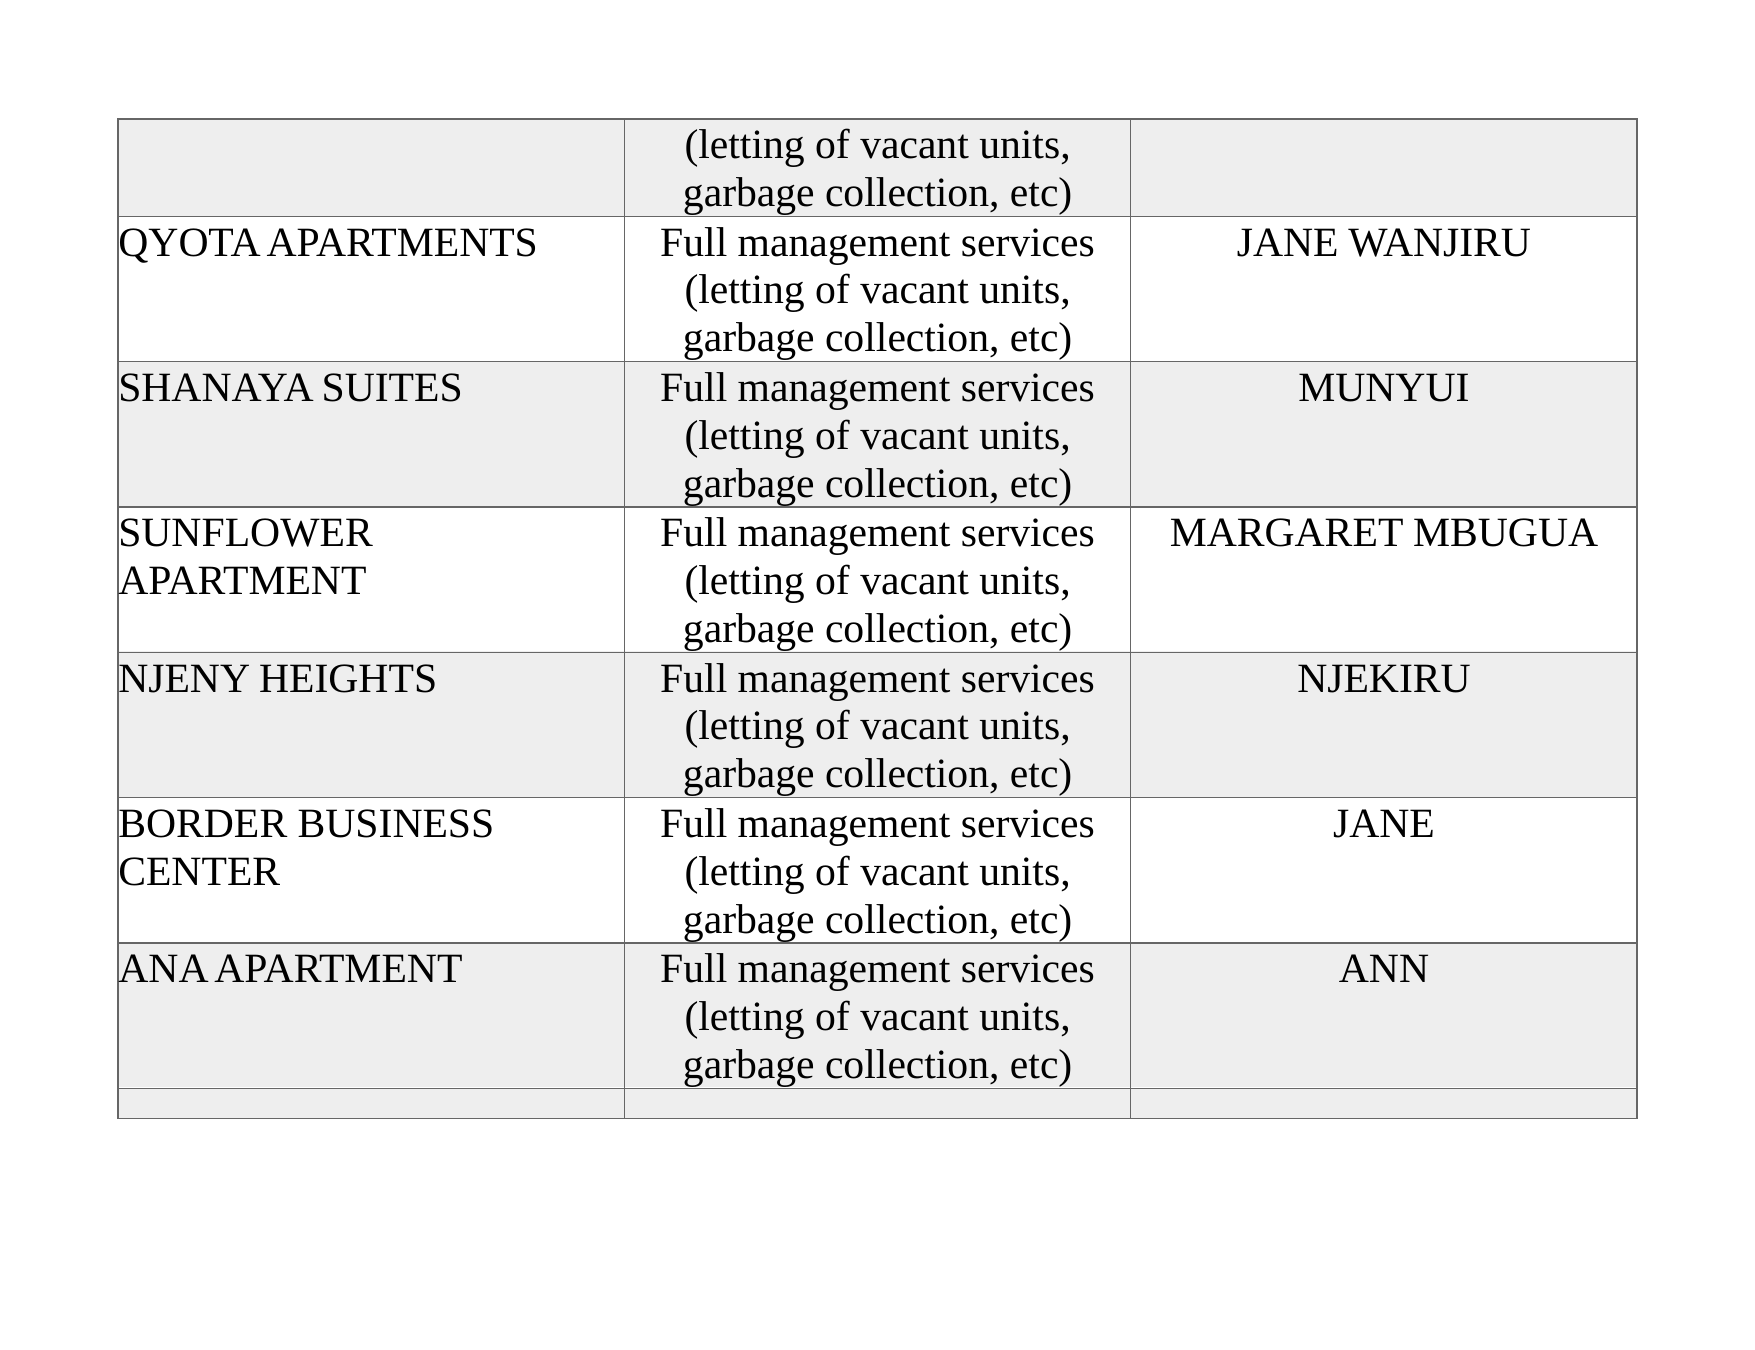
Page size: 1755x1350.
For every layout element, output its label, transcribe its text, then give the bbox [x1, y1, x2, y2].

table_cell [1131, 1089, 1636, 1118]
table_cell [1131, 120, 1636, 216]
table_cell ANN [1131, 944, 1636, 1087]
table_cell NJENY HEIGHTS [119, 653, 624, 797]
table_cell MARGARET MBUGUA [1131, 508, 1636, 651]
table_cell MUNYUI [1131, 362, 1636, 506]
table_cell Full management services (letting of vacant units, garbage collection, etc) [625, 508, 1130, 651]
table_cell NJEKIRU [1131, 653, 1636, 797]
table_cell Full management services (letting of vacant units, garbage collection, etc) [625, 944, 1130, 1087]
table_cell JANE WANJIRU [1131, 217, 1636, 361]
table_cell BORDER BUSINESS CENTER [119, 798, 624, 942]
table_cell ANA APARTMENT [119, 944, 624, 1087]
table_cell Full management services (letting of vacant units, garbage collection, etc) [625, 362, 1130, 506]
table_cell SUNFLOWER APARTMENT [119, 508, 624, 651]
table_cell JANE [1131, 798, 1636, 942]
table_cell [119, 1089, 624, 1118]
table_cell SHANAYA SUITES [119, 362, 624, 506]
table_cell Full management services (letting of vacant units, garbage collection, etc) [625, 653, 1130, 797]
table_cell Full management services (letting of vacant units, garbage collection, etc) [625, 798, 1130, 942]
table_cell (letting of vacant units, garbage collection, etc) [625, 120, 1130, 216]
table_cell [119, 120, 624, 216]
table_cell [625, 1089, 1130, 1118]
table_cell QYOTA APARTMENTS [119, 217, 624, 361]
table_cell Full management services (letting of vacant units, garbage collection, etc) [625, 217, 1130, 361]
